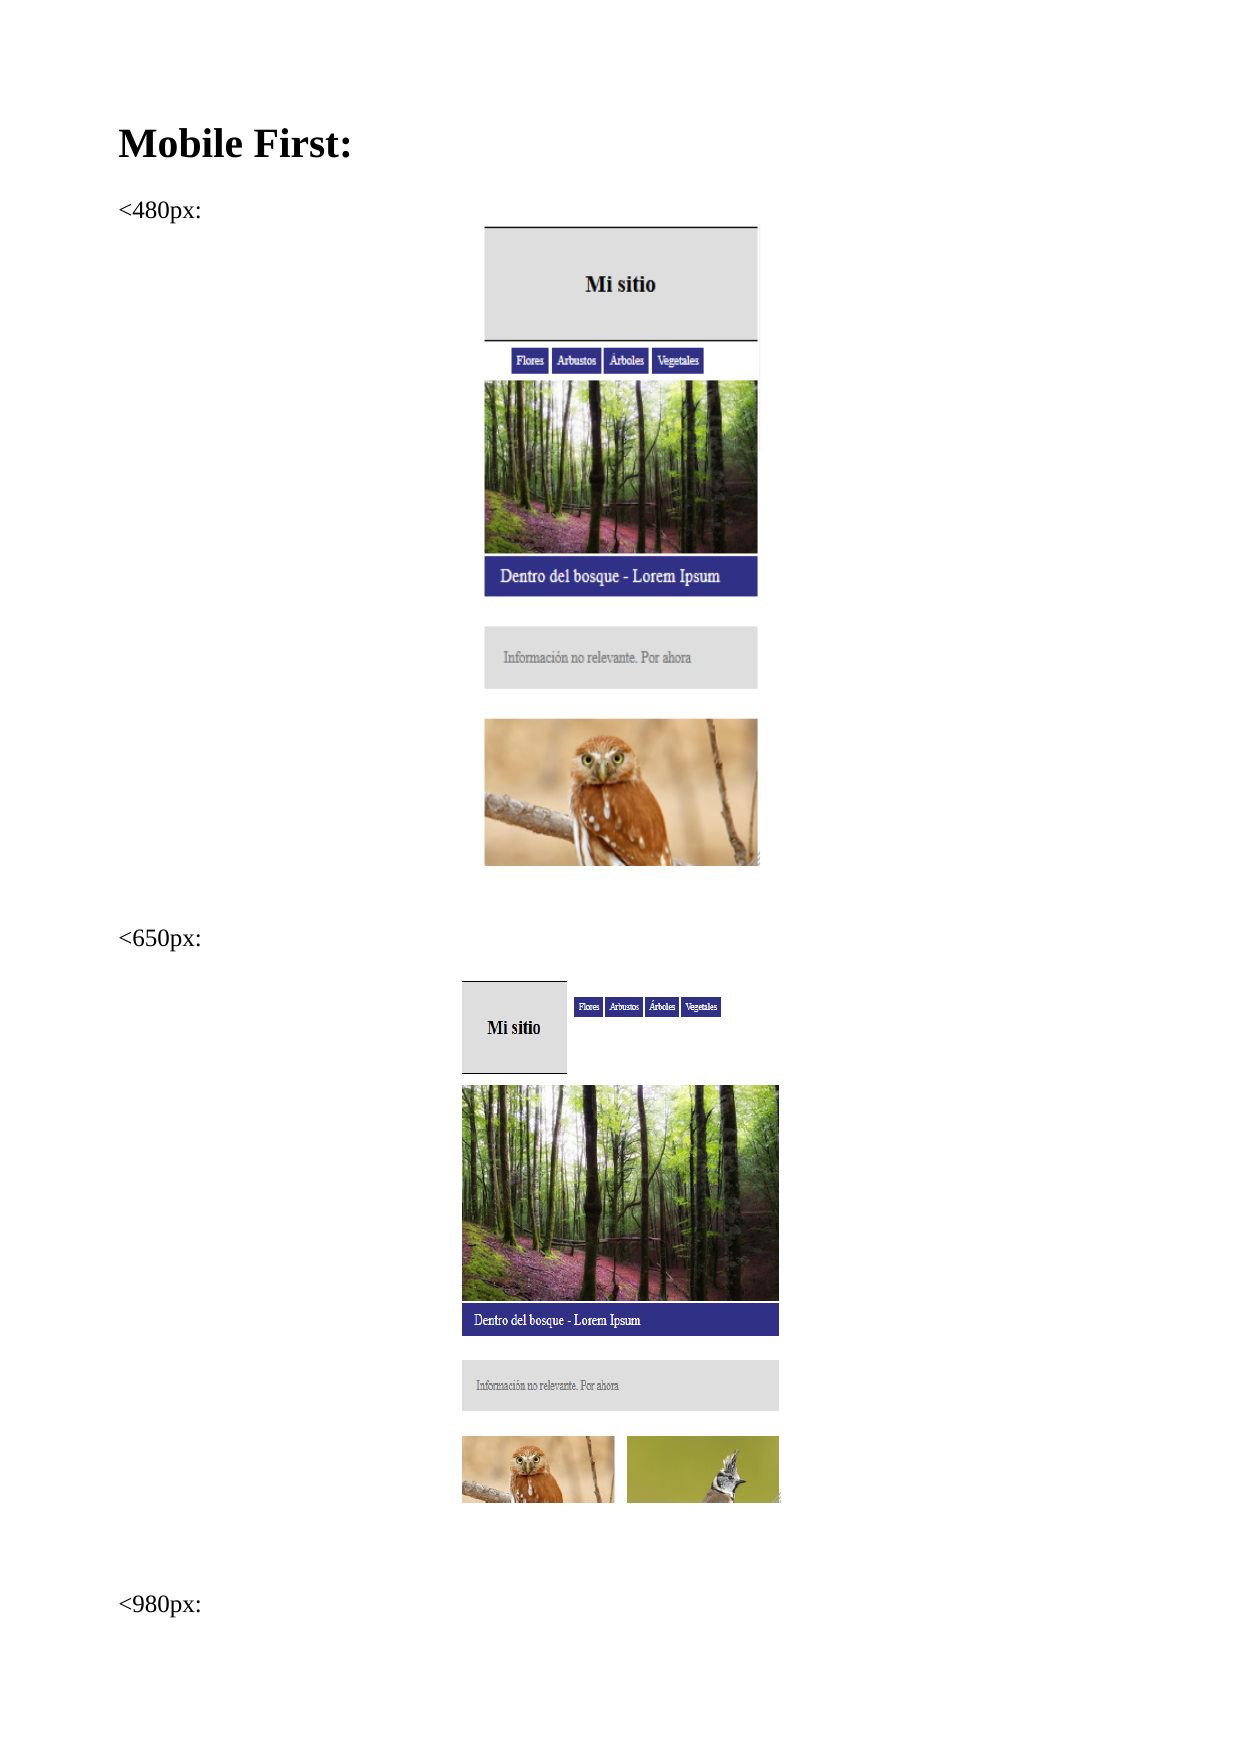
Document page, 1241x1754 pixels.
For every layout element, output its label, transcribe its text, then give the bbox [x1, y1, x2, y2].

text <480px: [118, 195, 1122, 223]
text <980px: [118, 1589, 1122, 1618]
text Mobile First: [118, 118, 1122, 166]
picture [479, 223, 761, 866]
text <650px: [118, 923, 1122, 952]
picture [459, 981, 781, 1503]
